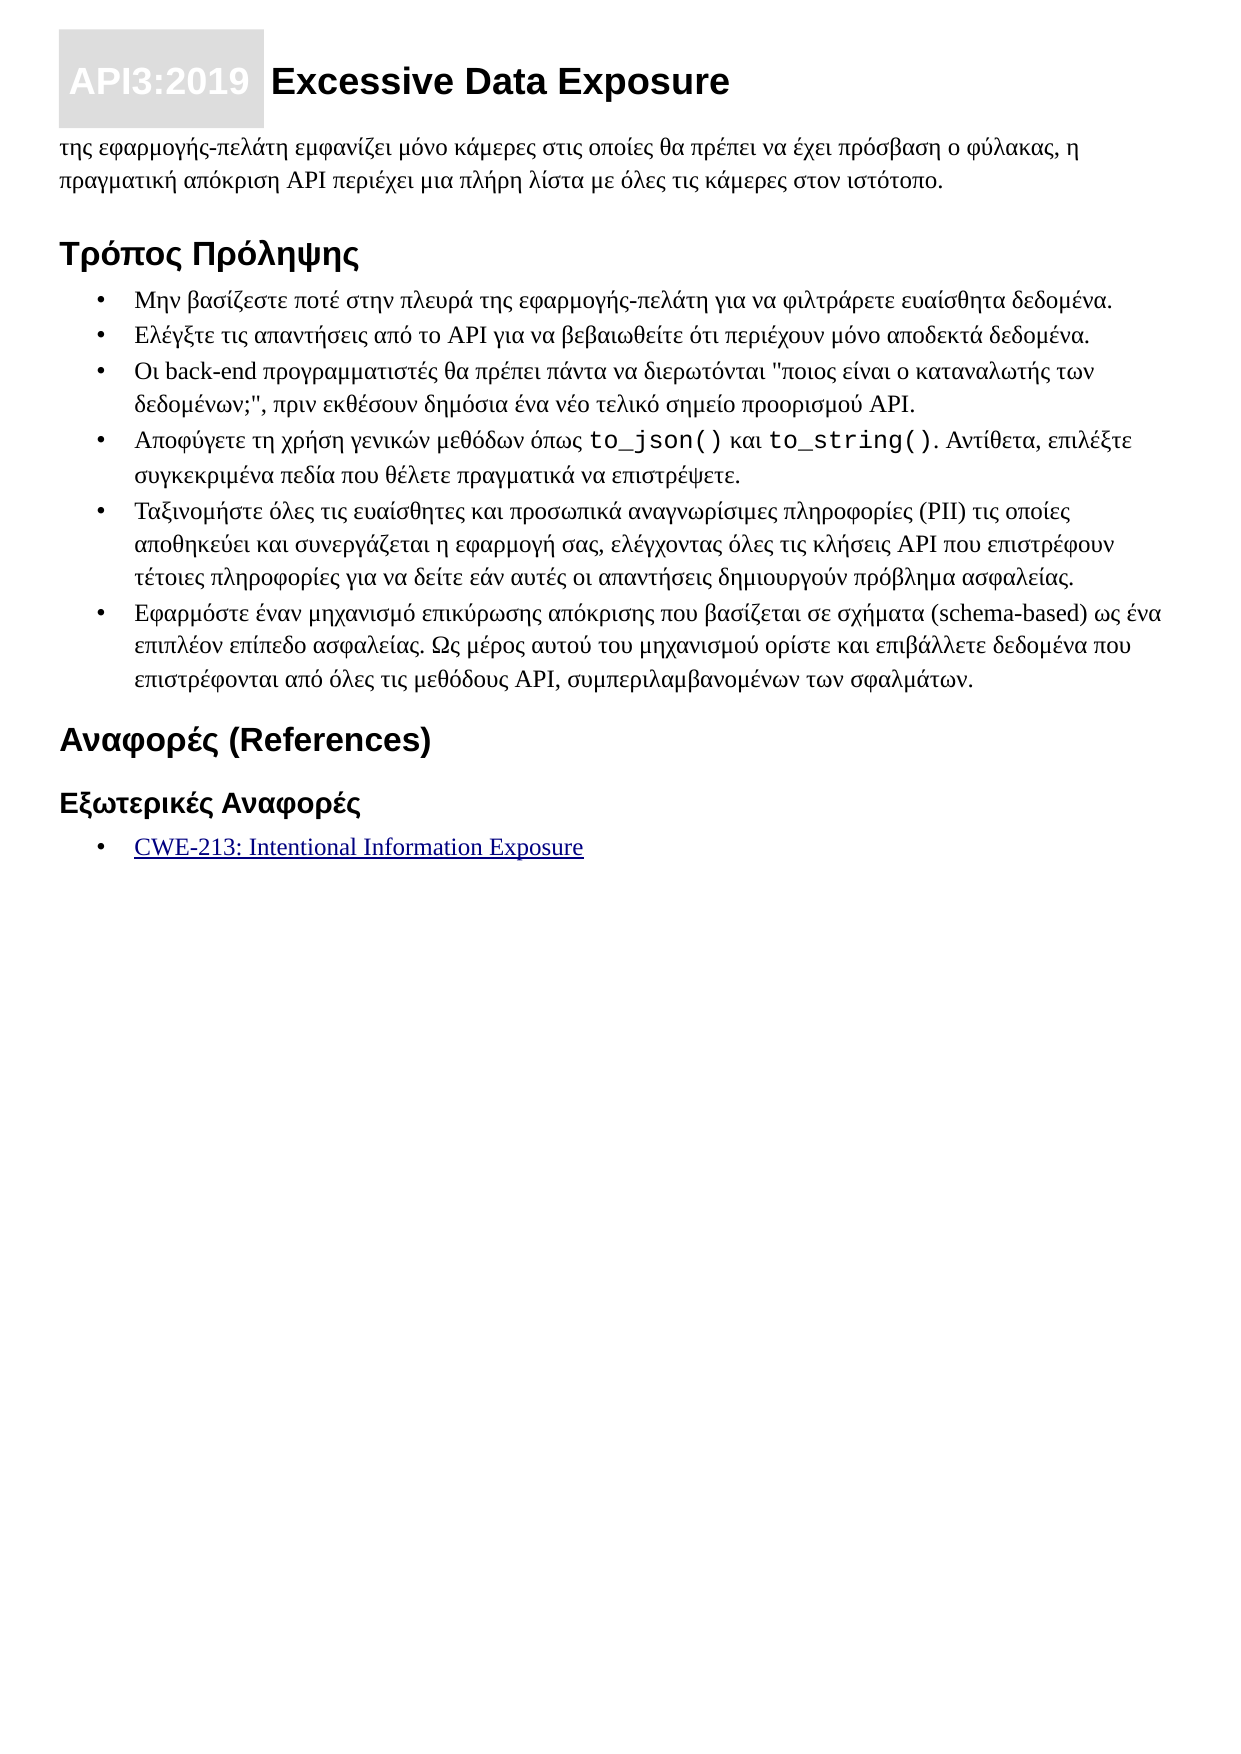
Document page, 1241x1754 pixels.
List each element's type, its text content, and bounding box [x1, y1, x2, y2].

list Οι back-end προγραμματιστές θα πρέπει πάντα να διερωτόνται "ποιος είναι ο καταναλωτής των δεδομένων;", πριν εκθέσουν δημόσια ένα νέο τελικό σημείο προορισμού API. [97, 356, 1181, 418]
subtitle Εξωτερικές Αναφορές [59, 786, 1181, 820]
list Εφαρμόστε έναν μηχανισμό επικύρωσης απόκρισης που βασίζεται σε σχήματα (schema-based) ως ένα επιπλέον επίπεδο ασφαλείας. Ως μέρος αυτού του μηχανισμού ορίστε και επιβάλλετε δεδομένα που επιστρέφονται από όλες τις μεθόδους API, συμπεριλαμβανομένων των σφαλμάτων. [97, 598, 1181, 692]
subtitle Τρόπος Πρόληψης [59, 234, 1181, 272]
list CWE-213: Intentional Information Exposure [97, 832, 1181, 861]
list Μην βασίζεστε ποτέ στην πλευρά της εφαρμογής-πελάτη για να φιλτράρετε ευαίσθητα δεδομένα. [97, 285, 1181, 313]
list Ελέγξτε τις απαντήσεις από το API για να βεβαιωθείτε ότι περιέχουν μόνο αποδεκτά δεδομένα. [97, 321, 1181, 349]
subtitle Αναφορές (References) [59, 720, 1181, 759]
text της εφαρμογής-πελάτη εμφανίζει μόνο κάμερες στις οποίες θα πρέπει να έχει πρόσβαση ο φύλακας, η πραγματική απόκριση API περιέχει μια πλήρη λίστα με όλες τις κάμερες στον ιστότοπο. [59, 132, 1181, 194]
list Ταξινομήστε όλες τις ευαίσθητες και προσωπικά αναγνωρίσιμες πληροφορίες (PII) τις οποίες αποθηκεύει και συνεργάζεται η εφαρμογή σας, ελέγχοντας όλες τις κλήσεις API που επιστρέφουν τέτοιες πληροφορίες για να δείτε εάν αυτές οι απαντήσεις δημιουργούν πρόβλημα ασφαλείας. [97, 496, 1181, 591]
list Αποφύγετε τη χρήση γενικών μεθόδων όπως to_json() και to_string(). Αντίθετα, επιλέξτε συγκεκριμένα πεδία που θέλετε πραγματικά να επιστρέψετε. [97, 425, 1181, 489]
